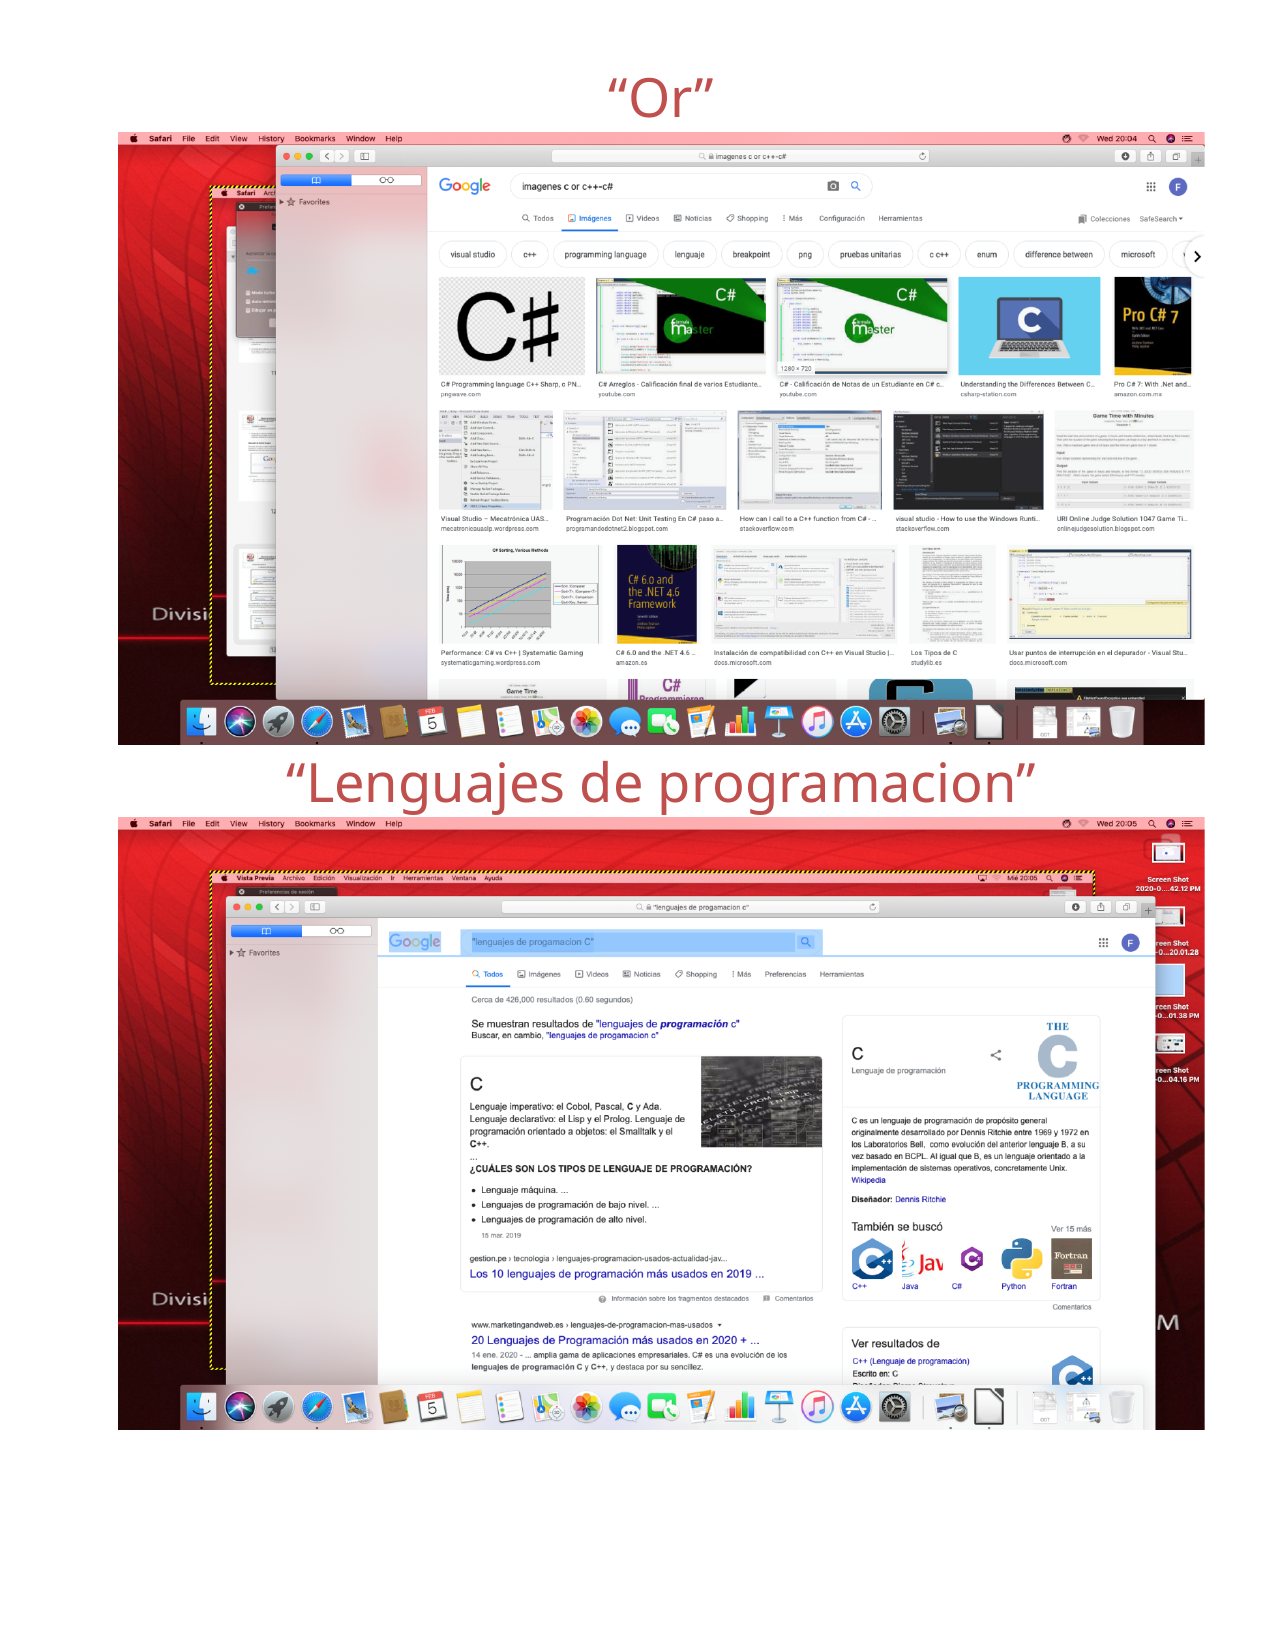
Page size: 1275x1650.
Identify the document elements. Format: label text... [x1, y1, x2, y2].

text “Or” [118, 59, 1205, 132]
text “Lenguajes de programacion” [118, 745, 1205, 817]
